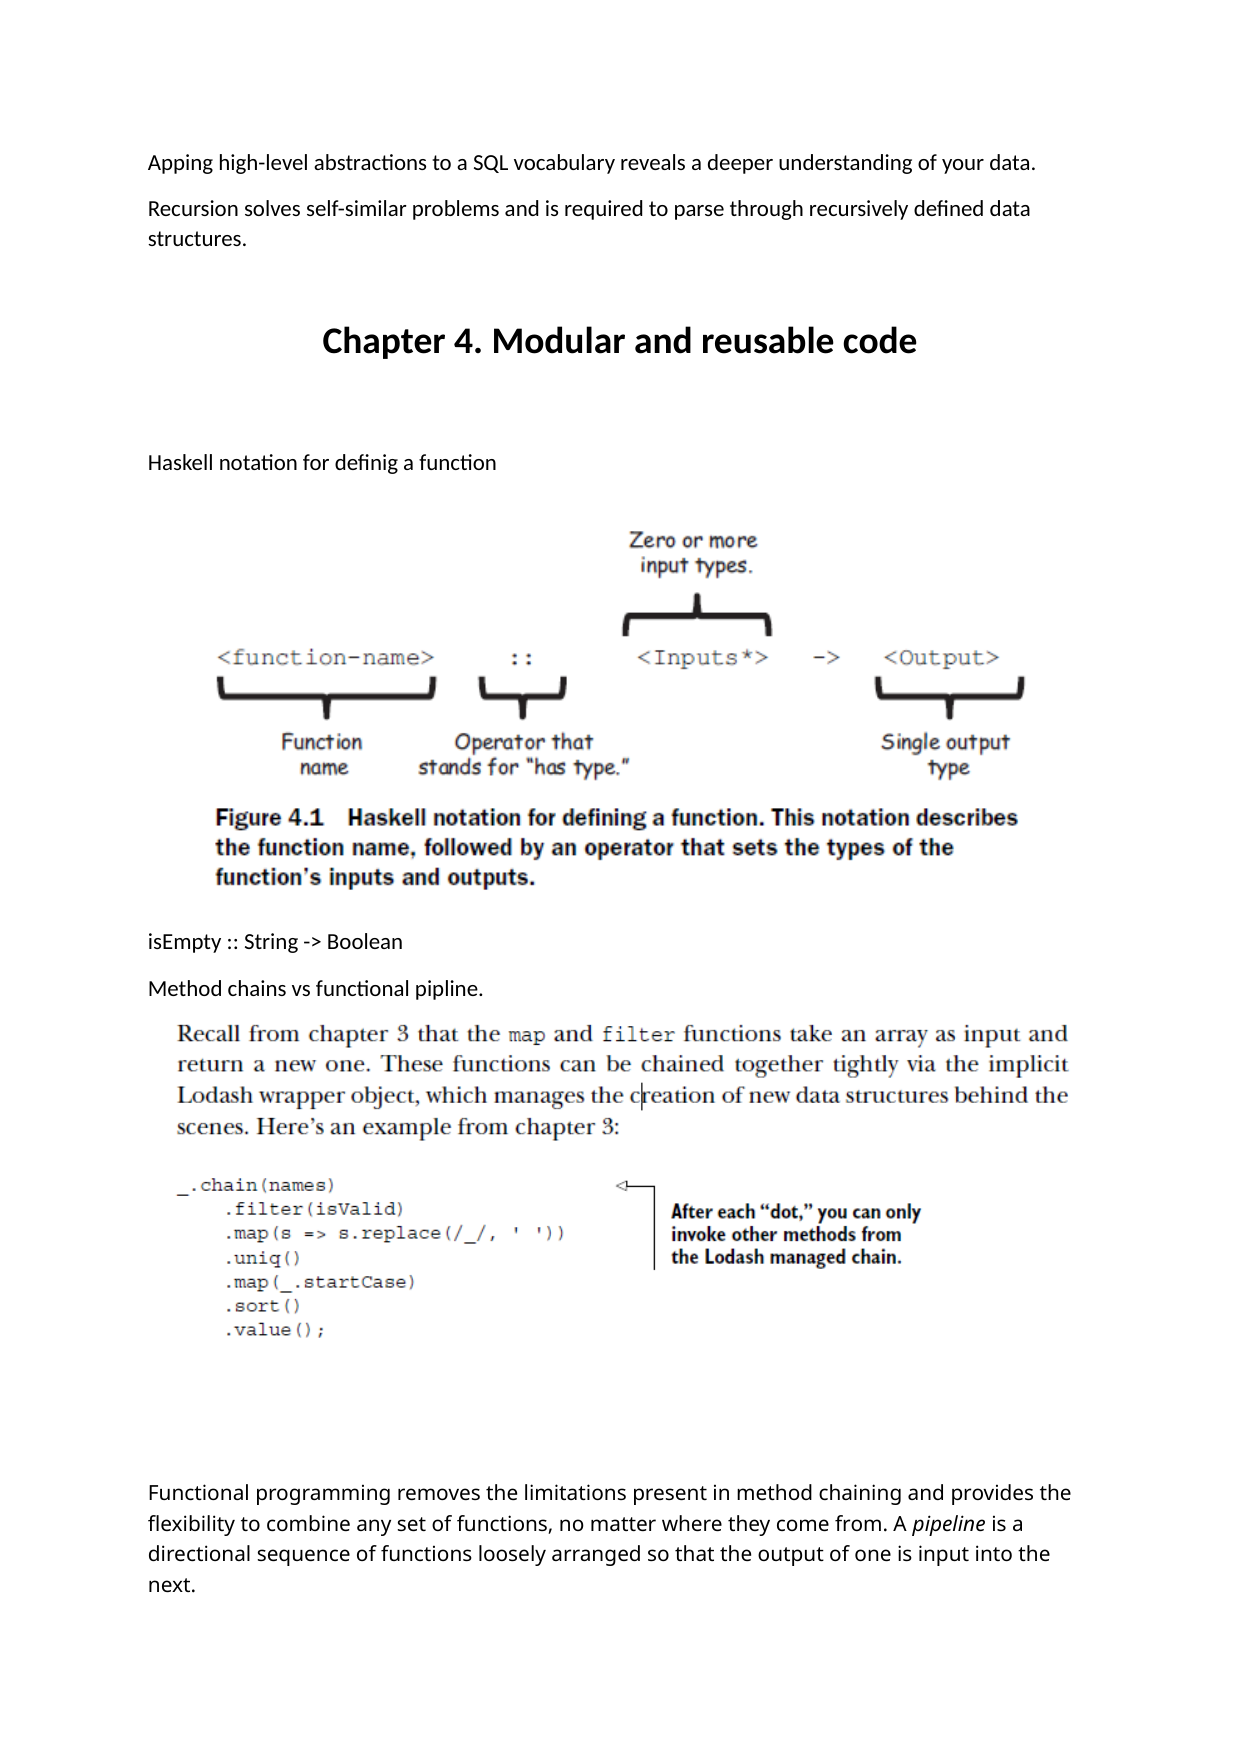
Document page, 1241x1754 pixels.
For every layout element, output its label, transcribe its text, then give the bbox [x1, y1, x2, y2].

text Functional programming removes the limitations present in method chaining and provides the flexibility to combine any set of functions, no matter where they come from. A pipeline is a directional sequence of functions loosely arranged so that the output of one is input into the next. [148, 1478, 1093, 1598]
text Chapter 4. Modular and reusable code [148, 317, 1093, 363]
text Method chains vs functional pipline. [148, 974, 1093, 1002]
text Recursion solves self-similar problems and is required to parse through recursively defined data structures. [148, 194, 1093, 252]
text Apping high-level abstractions to a SQL vocabulary reveals a deeper understanding of your data. [148, 148, 1093, 176]
text Haskell notation for definig a function [148, 448, 1093, 476]
text isEmpty :: String -> Boolean [148, 926, 1093, 955]
